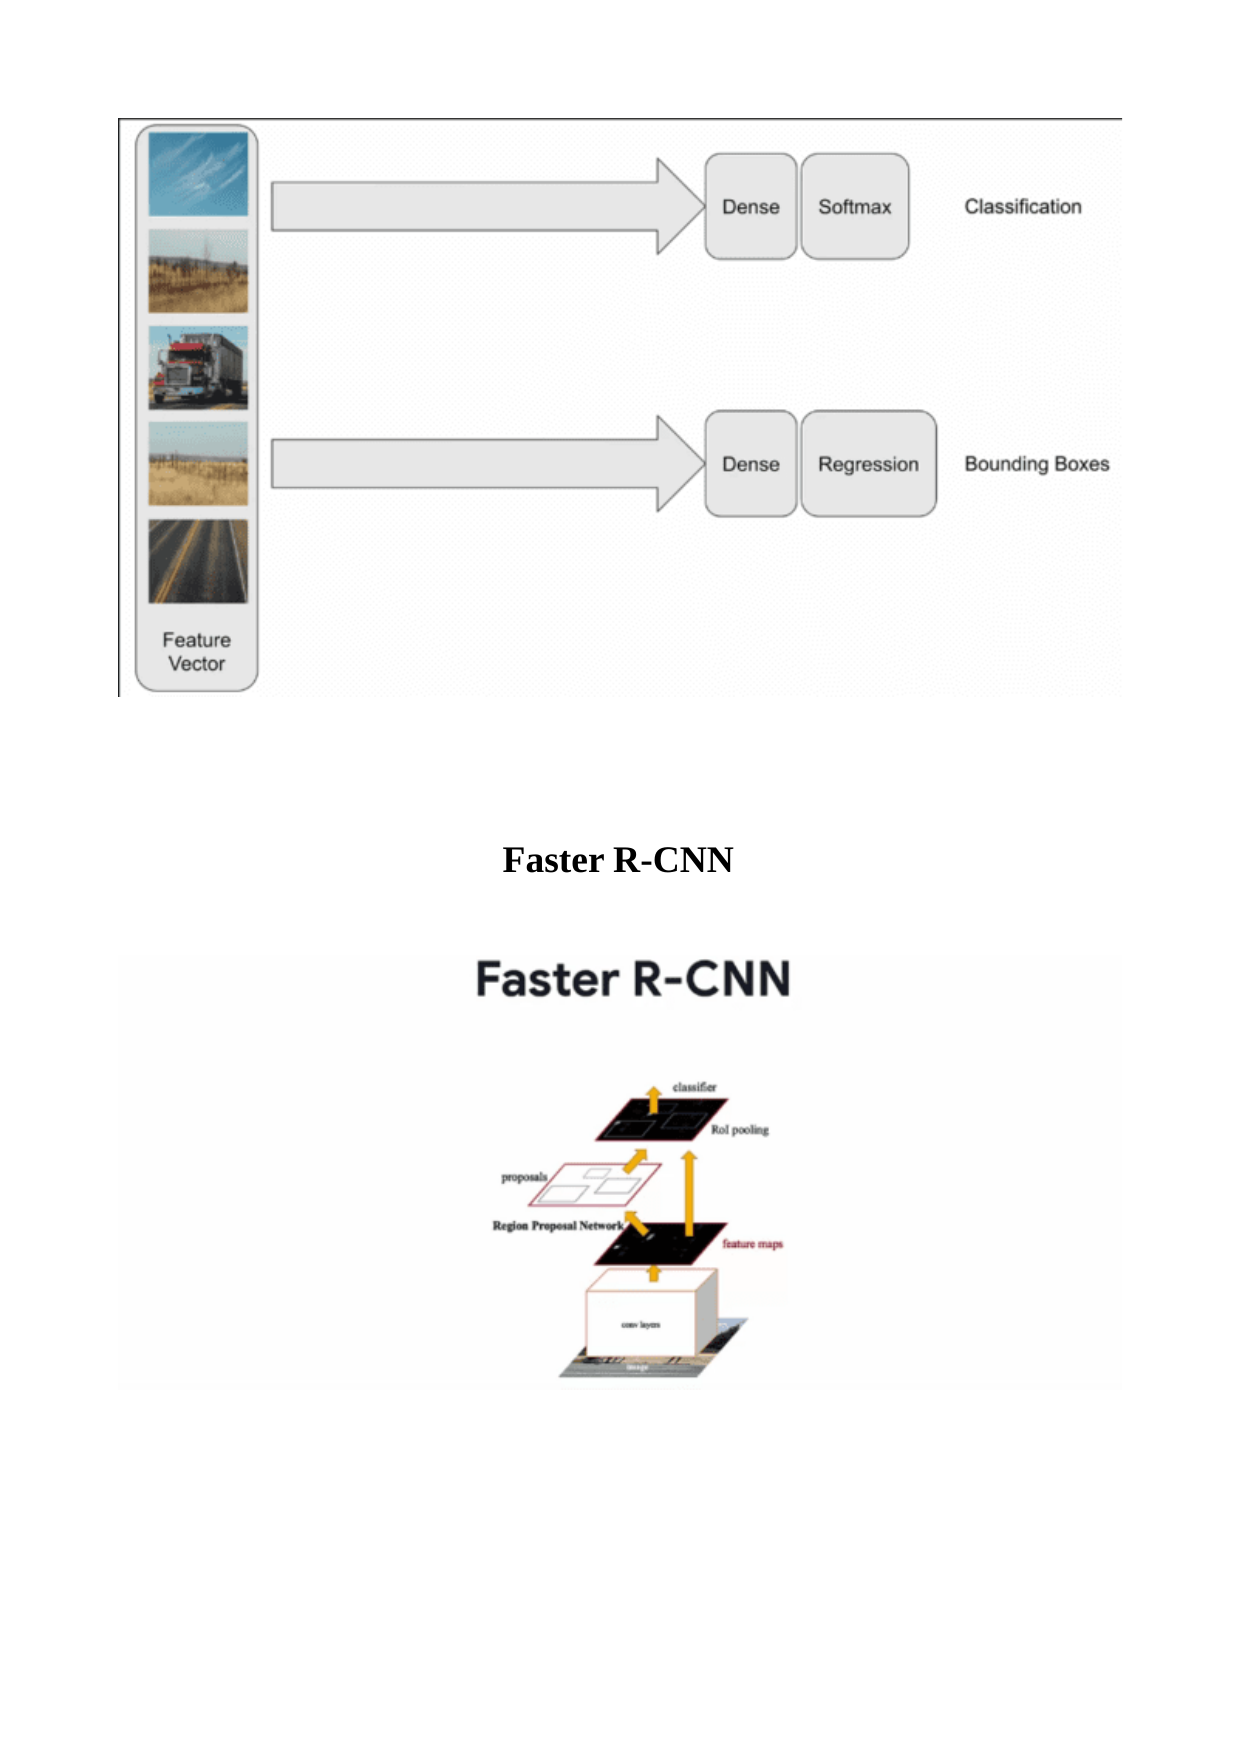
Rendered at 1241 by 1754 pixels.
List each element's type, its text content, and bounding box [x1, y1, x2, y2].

subtitle Faster R-CNN [118, 837, 1122, 880]
picture [118, 118, 1123, 697]
picture [118, 955, 1123, 1390]
